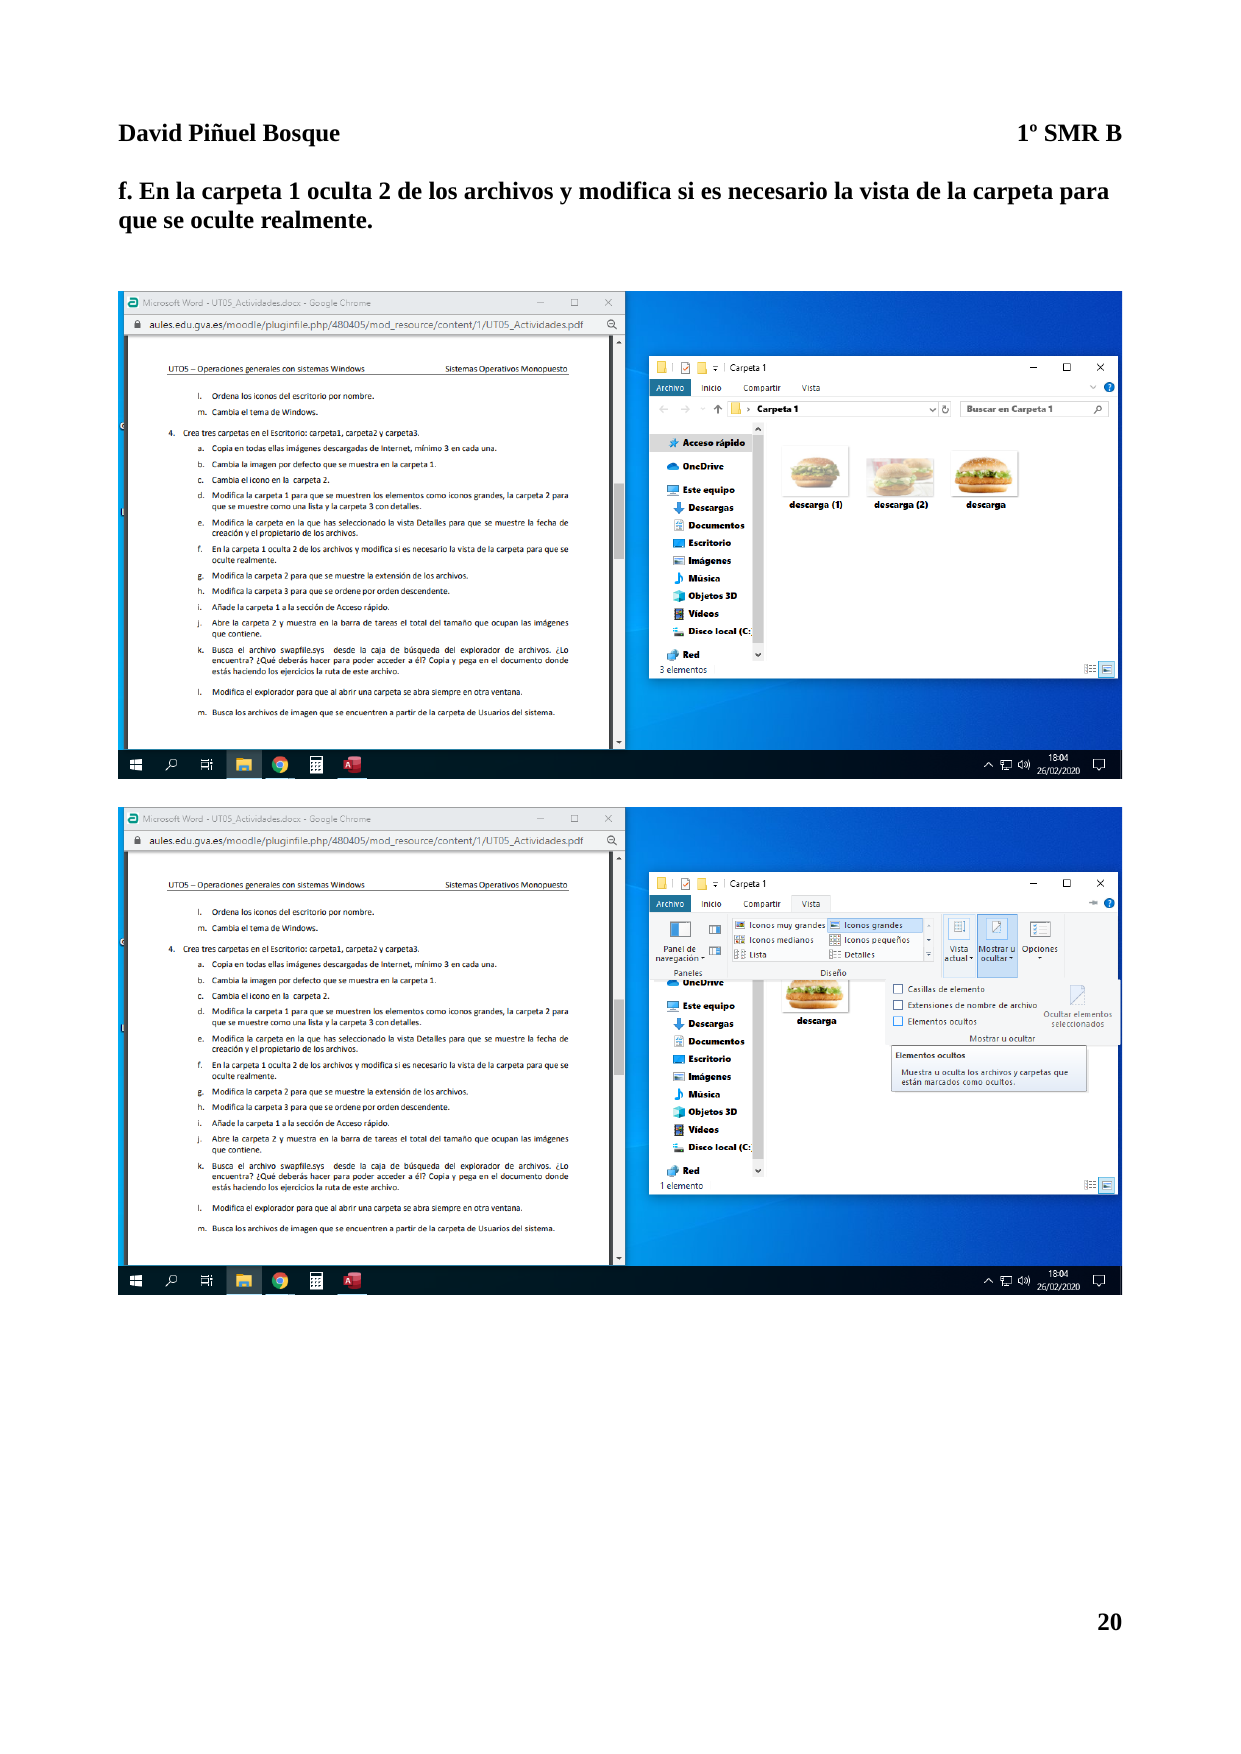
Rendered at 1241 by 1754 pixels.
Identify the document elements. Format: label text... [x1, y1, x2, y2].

text f. En la carpeta 1 oculta 2 de los archivos y modifica si es necesario la vista de la carpeta para que se oculte realmente. [118, 176, 1122, 234]
picture [118, 807, 1123, 1295]
picture [118, 291, 1123, 779]
